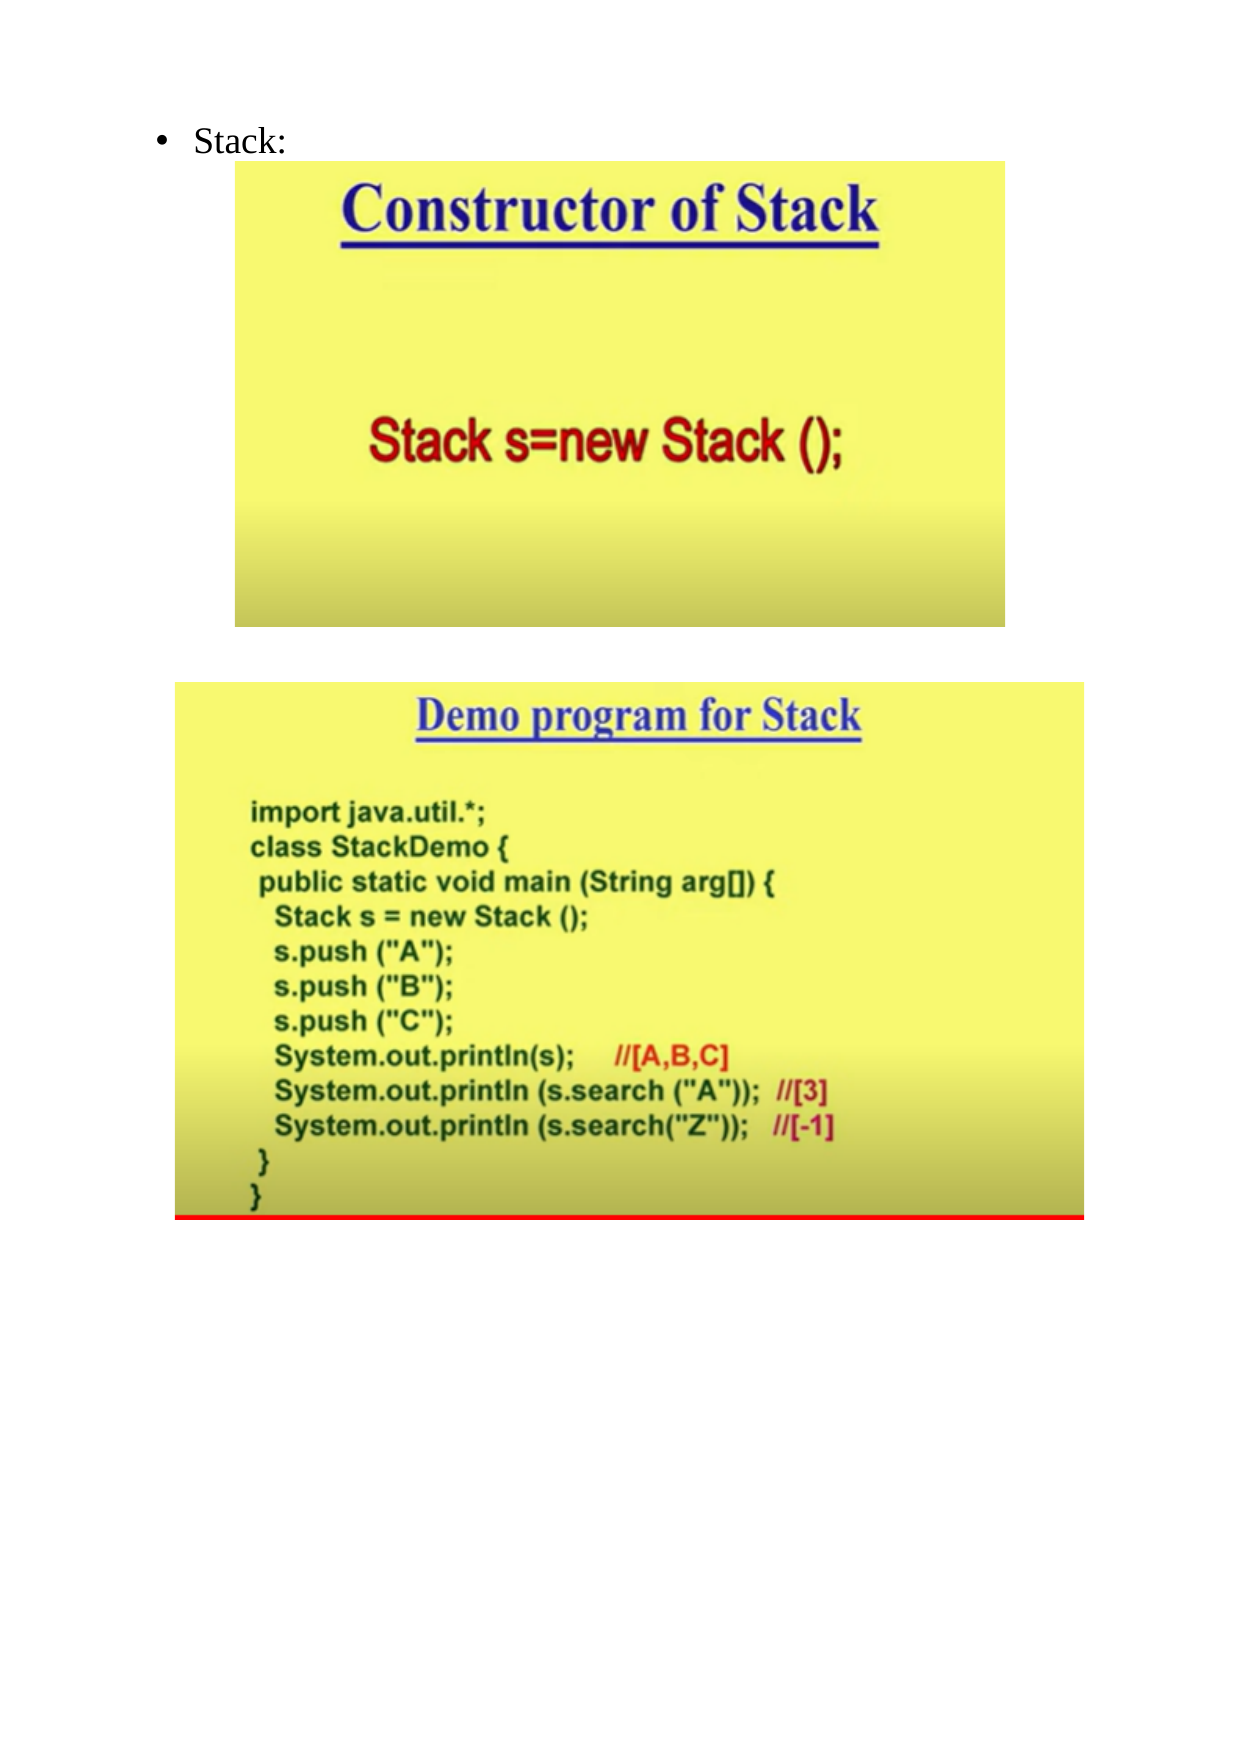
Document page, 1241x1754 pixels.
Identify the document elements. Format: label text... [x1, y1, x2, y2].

picture [234, 161, 1006, 627]
picture [174, 682, 1085, 1220]
list Stack: [156, 118, 1122, 161]
